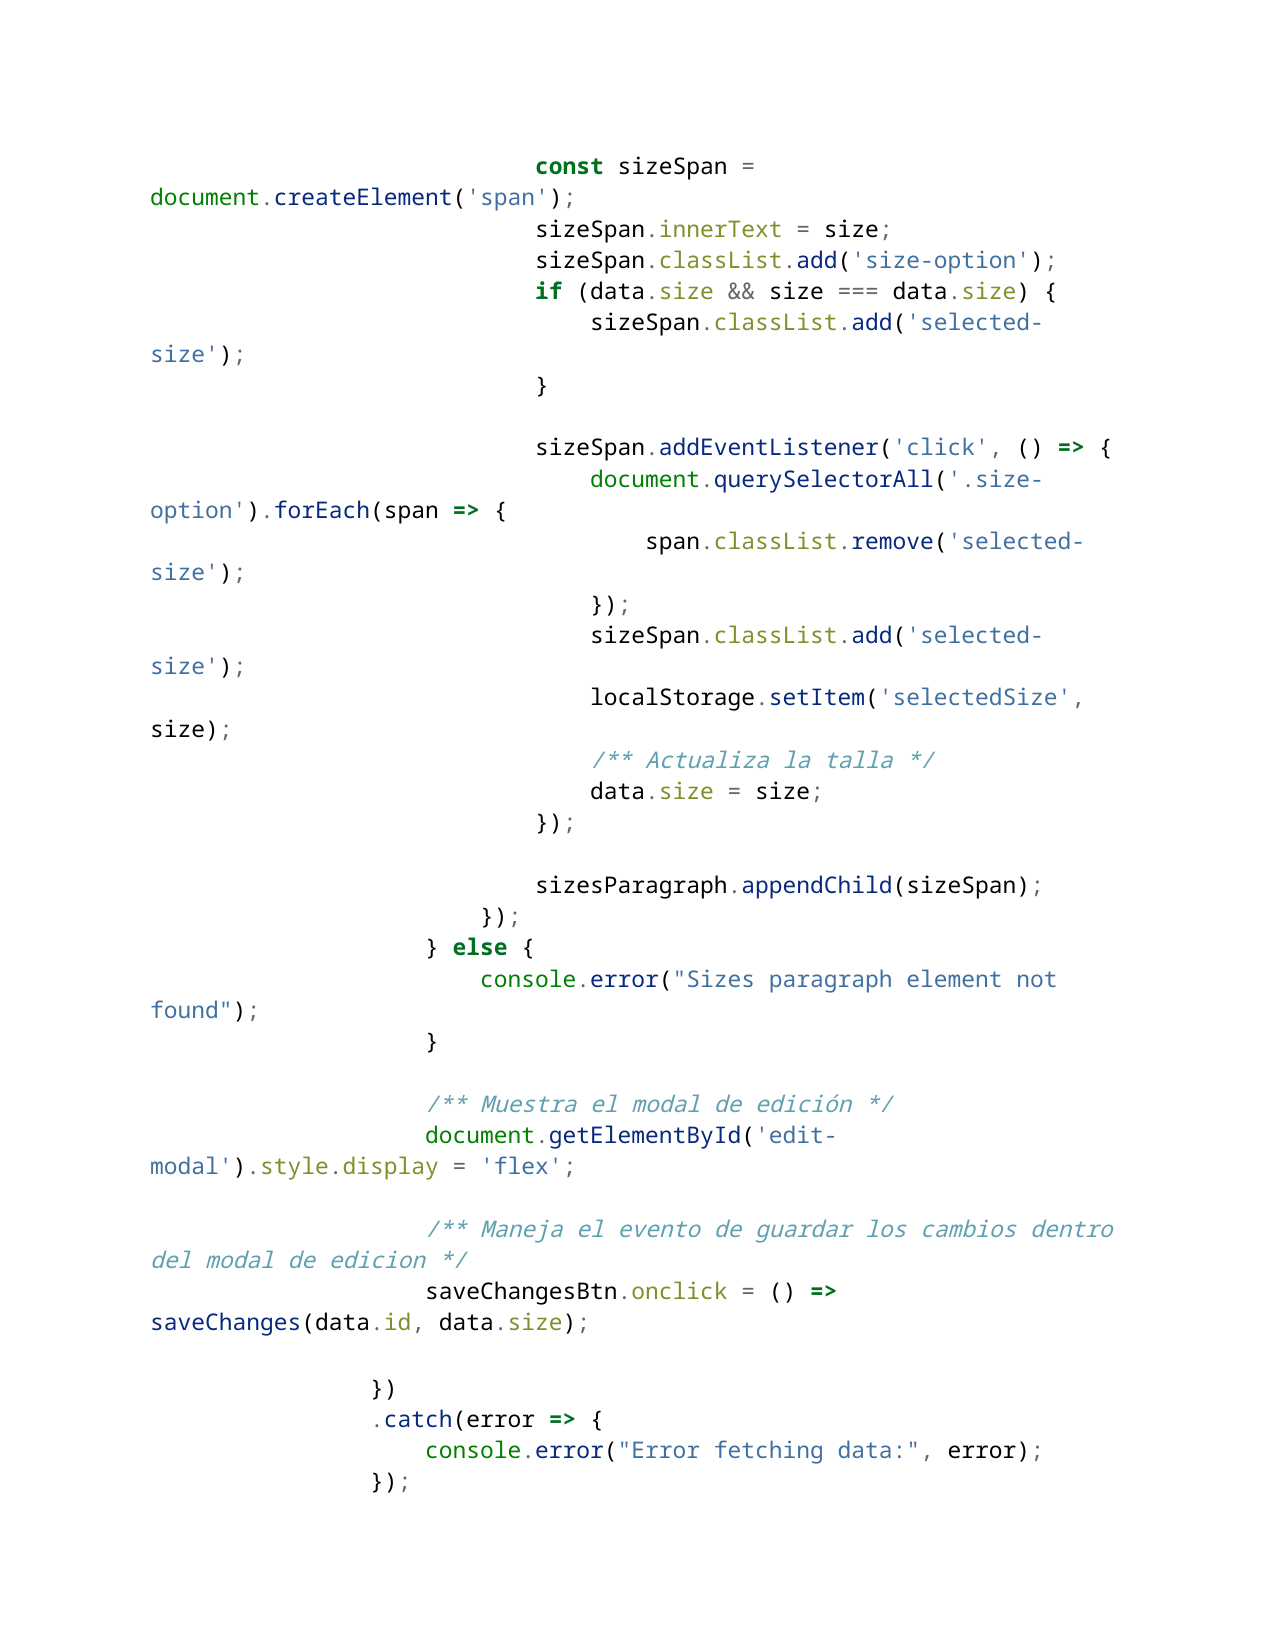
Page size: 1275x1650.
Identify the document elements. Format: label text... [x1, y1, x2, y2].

text const sizeSpan = document.createElement('span'); sizeSpan.innerText = size; sizeSpan.classList.add('size-option'); if (data.size && size === data.size) { sizeSpan.classList.add('selected-size'); } sizeSpan.addEventListener('click', () => { document.querySelectorAll('.size-option').forEach(span => { span.classList.remove('selected-size'); }); sizeSpan.classList.add('selected-size'); localStorage.setItem('selectedSize', size); /** Actualiza la talla */ data.size = size; }); sizesParagraph.appendChild(sizeSpan); }); } else { console.error("Sizes paragraph element not found"); } /** Muestra el modal de edición */ document.getElementById('edit-modal').style.display = 'flex'; /** Maneja el evento de guardar los cambios dentro del modal de edicion */ saveChangesBtn.onclick = () => saveChanges(data.id, data.size); }) .catch(error => { console.error("Error fetching data:", error); }); [150, 150, 1125, 1497]
